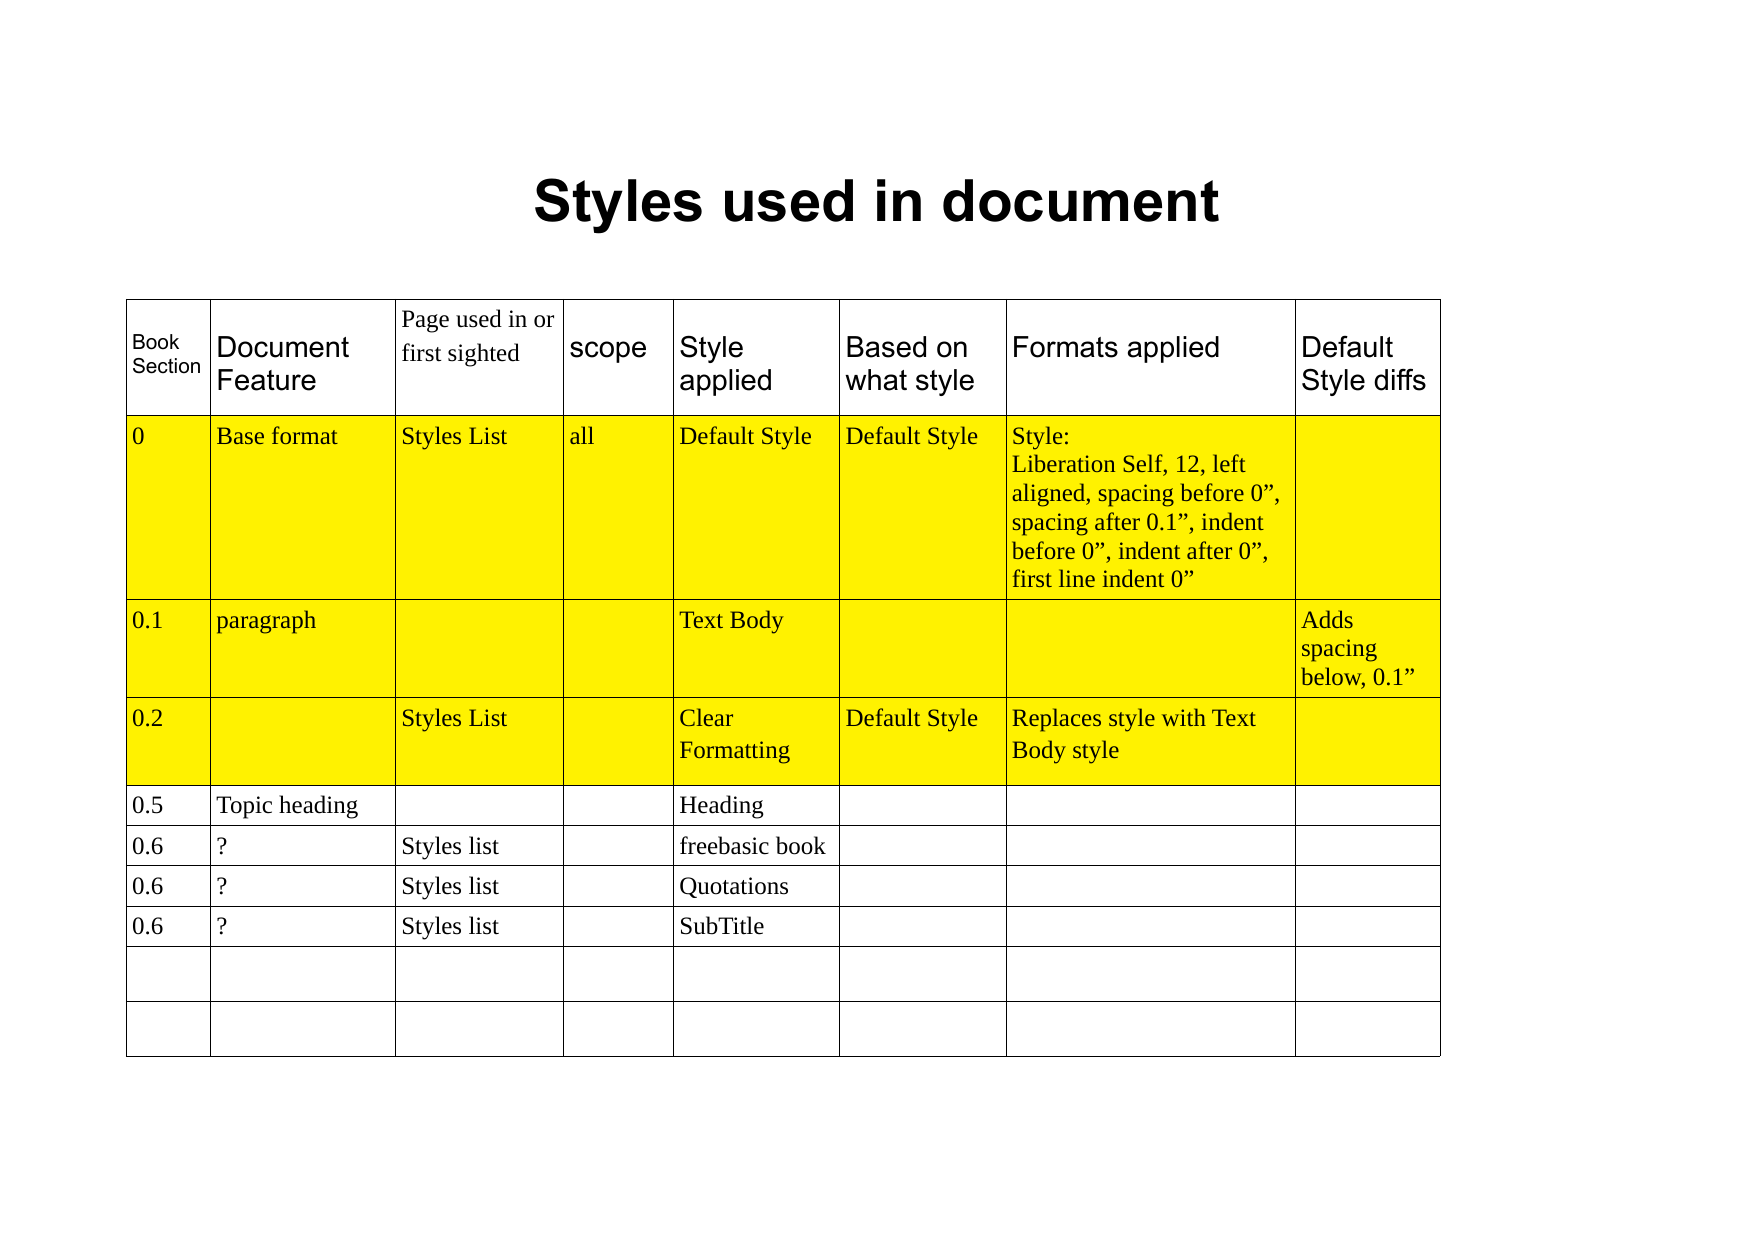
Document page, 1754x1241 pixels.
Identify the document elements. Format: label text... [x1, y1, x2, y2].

table_cell [1007, 866, 1295, 906]
table_cell Styles list [396, 907, 563, 946]
table_cell [396, 947, 563, 1001]
table_header Document Feature [211, 300, 395, 415]
table_cell [1007, 826, 1295, 865]
table_cell Adds spacing below, 0.1” [1296, 600, 1440, 697]
table_cell 0.1 [127, 600, 210, 697]
table_cell SubTitle [674, 907, 839, 946]
table_header Page used in or first sighted [396, 300, 563, 415]
table_cell [564, 786, 673, 825]
table_cell [1007, 947, 1295, 1001]
table_cell Heading [674, 786, 839, 825]
table_header Default Style diffs [1296, 300, 1440, 415]
table_cell Default Style [840, 416, 1006, 599]
table_cell 0.2 [127, 698, 210, 785]
table_cell [1007, 907, 1295, 946]
table_cell [1296, 947, 1440, 1001]
table_cell [674, 947, 839, 1001]
table_cell Text Body [674, 600, 839, 697]
table_cell [564, 907, 673, 946]
table_cell [564, 947, 673, 1001]
table_cell Styles List [396, 698, 563, 785]
table_cell Default Style [840, 698, 1006, 785]
table_cell [127, 947, 210, 1001]
table_cell [564, 1002, 673, 1056]
table_cell [211, 698, 395, 785]
table_cell Replaces style with Text Body style [1007, 698, 1295, 785]
table_cell Topic heading [211, 786, 395, 825]
table_cell paragraph [211, 600, 395, 697]
table_cell [1296, 416, 1440, 599]
table_cell [1296, 907, 1440, 946]
table_cell [1296, 866, 1440, 906]
table_header Formats applied [1007, 300, 1295, 415]
table_header scope [564, 300, 673, 415]
table_cell Base format [211, 416, 395, 599]
table_cell ? [211, 826, 395, 865]
table_cell [840, 786, 1006, 825]
table_cell [564, 866, 673, 906]
table_cell Default Style [674, 416, 839, 599]
table_cell [840, 600, 1006, 697]
table_cell [1007, 786, 1295, 825]
table_cell [211, 947, 395, 1001]
table_cell [1296, 1002, 1440, 1056]
table_cell [674, 1002, 839, 1056]
table_cell [396, 786, 563, 825]
table_header Book Section [127, 300, 210, 415]
table_cell 0 [127, 416, 210, 599]
table_cell all [564, 416, 673, 599]
table_cell [1296, 786, 1440, 825]
table_cell 0.6 [127, 866, 210, 906]
table_cell freebasic book [674, 826, 839, 865]
table_cell [127, 1002, 210, 1056]
table_cell Styles list [396, 826, 563, 865]
table_cell ? [211, 907, 395, 946]
table_cell [211, 1002, 395, 1056]
table_cell Quotations [674, 866, 839, 906]
table_cell Clear Formatting [674, 698, 839, 785]
table_cell [396, 600, 563, 697]
table_header Style applied [674, 300, 839, 415]
table_cell [840, 866, 1006, 906]
table_cell [1007, 600, 1295, 697]
table_cell Styles list [396, 866, 563, 906]
table_cell [840, 826, 1006, 865]
table_cell [840, 907, 1006, 946]
table_cell [840, 1002, 1006, 1056]
table_cell 0.5 [127, 786, 210, 825]
table_cell [1007, 1002, 1295, 1056]
table_cell 0.6 [127, 826, 210, 865]
table_cell [1296, 698, 1440, 785]
table_cell Styles List [396, 416, 563, 599]
table_cell [1296, 826, 1440, 865]
table_cell [564, 826, 673, 865]
table_cell [840, 947, 1006, 1001]
table_header Based on what style [840, 300, 1006, 415]
table_cell ? [211, 866, 395, 906]
table_cell [564, 600, 673, 697]
title Styles used in document [118, 167, 1635, 234]
table_cell [396, 1002, 563, 1056]
table_cell Style: Liberation Self, 12, left aligned, spacing before 0”, spacing after 0.1”, indent before 0”, indent after 0”, first line indent 0” [1007, 416, 1295, 599]
table_cell 0.6 [127, 907, 210, 946]
table_cell [564, 698, 673, 785]
